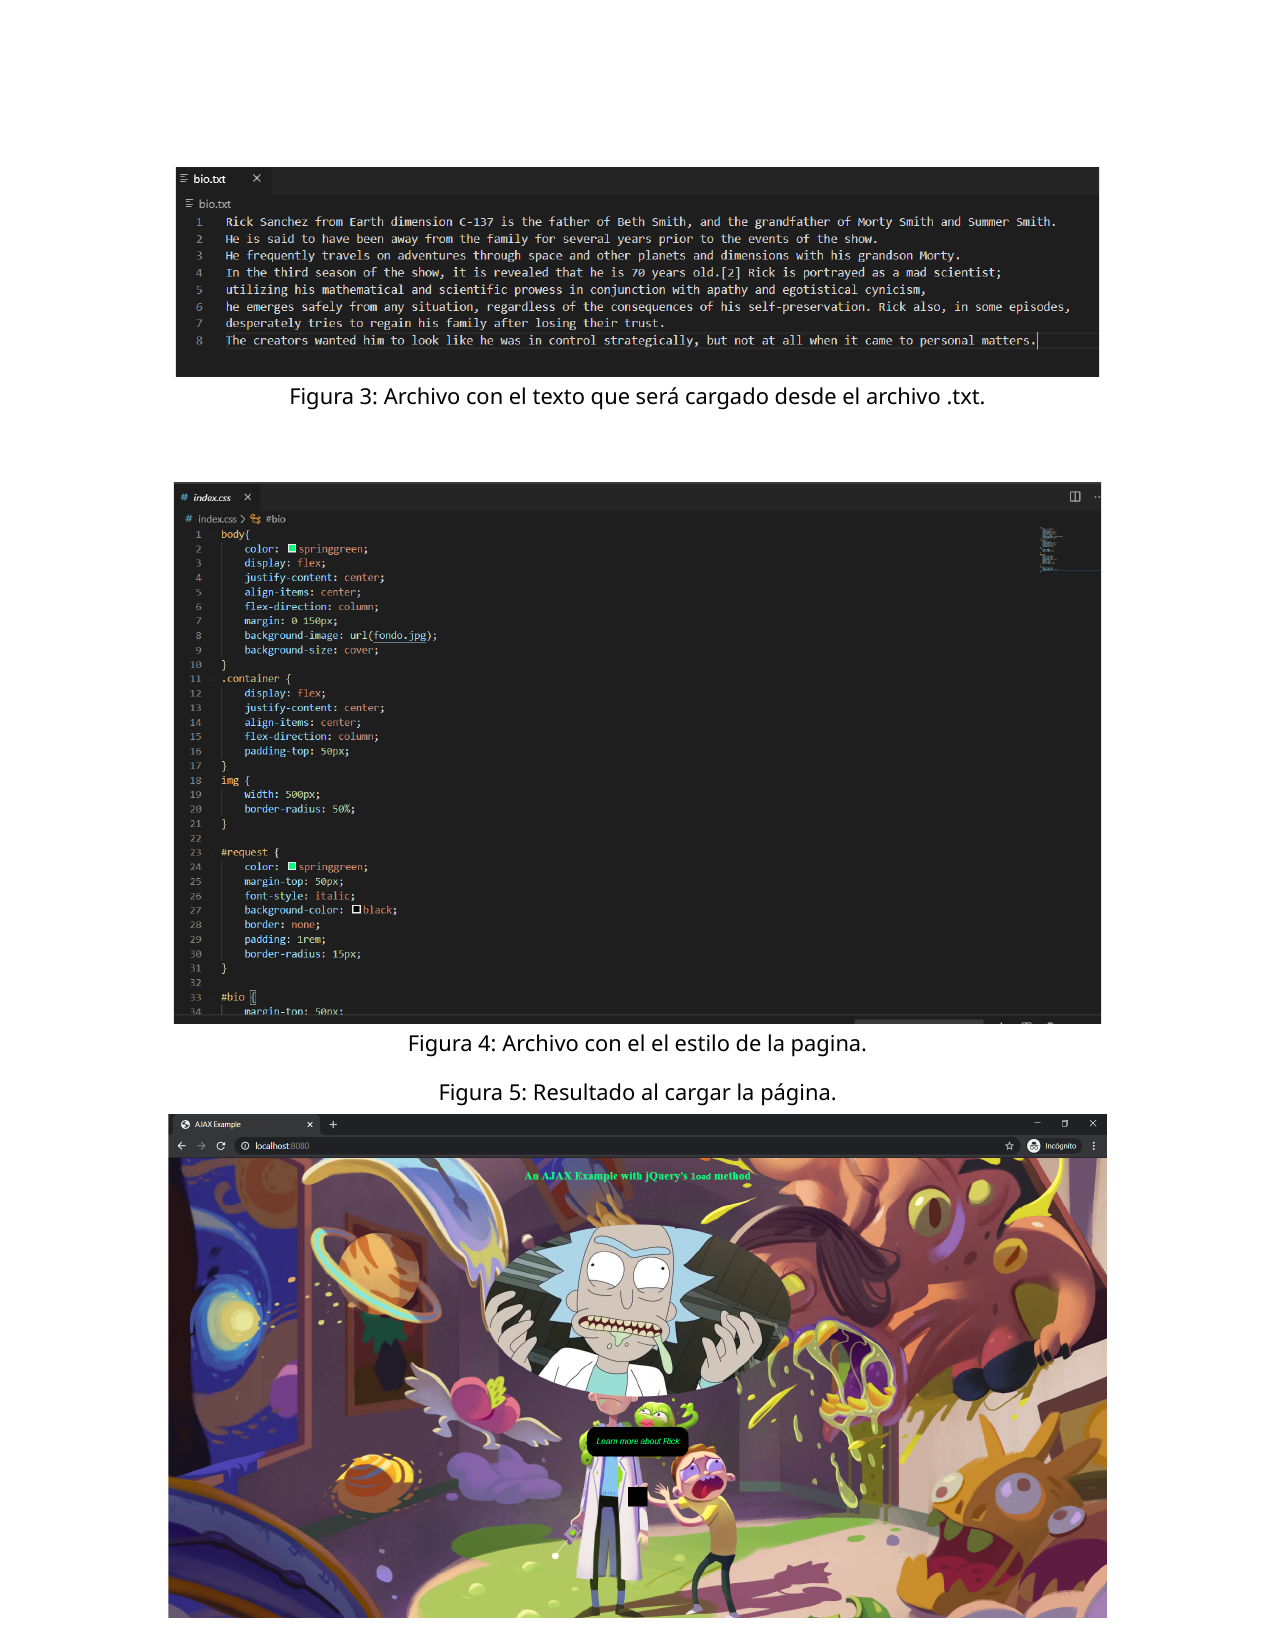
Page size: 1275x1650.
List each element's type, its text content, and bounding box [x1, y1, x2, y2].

text Figura 4: Archivo con el el estilo de la pagina. [118, 479, 1157, 1058]
text Figura 5: Resultado al cargar la página. [118, 1077, 1157, 1107]
picture [173, 482, 1102, 1024]
picture [168, 1114, 1107, 1618]
text Figura 3: Archivo con el texto que será cargado desde el archivo .txt. [118, 176, 1157, 411]
picture [175, 167, 1100, 377]
